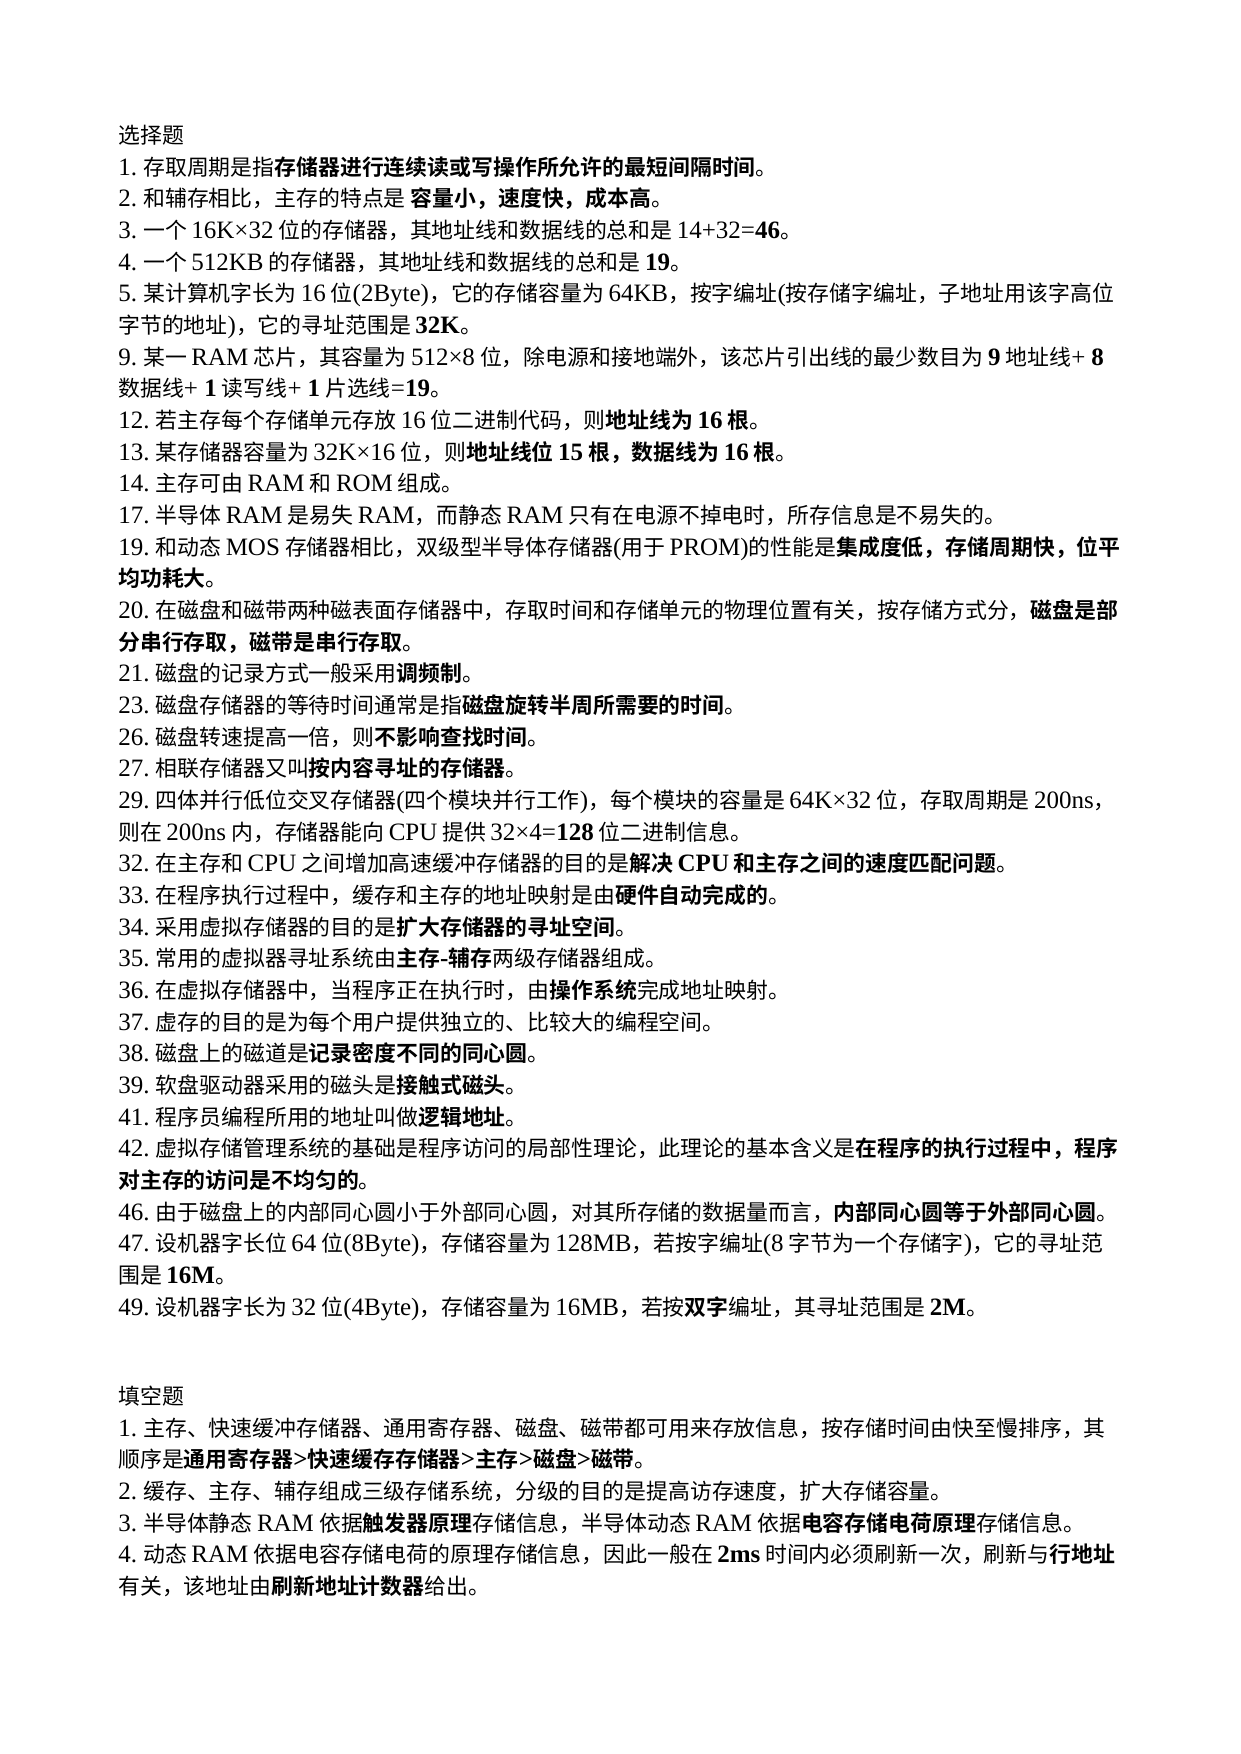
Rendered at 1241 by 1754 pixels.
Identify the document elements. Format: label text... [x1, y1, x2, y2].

text 46. 由于磁盘上的内部同心圆小于外部同心圆，对其所存储的数据量而言，内部同心圆等于外部同心圆。 [118, 1195, 1122, 1226]
text 12. 若主存每个存储单元存放16位二进制代码，则地址线为16根。 [118, 403, 1122, 435]
text 34. 采用虚拟存储器的目的是扩大存储器的寻址空间。 [118, 910, 1122, 941]
text 29. 四体并行低位交叉存储器(四个模块并行工作)，每个模块的容量是64K×32位，存取周期是200ns，则在200ns内，存储器能向CPU提供32×4=128位二进制信息。 [118, 783, 1122, 846]
text 1. 存取周期是指存储器进行连续读或写操作所允许的最短间隔时间。 [118, 150, 1122, 181]
text 4. 动态RAM依据电容存储电荷的原理存储信息，因此一般在2ms时间内必须刷新一次，刷新与行地址有关，该地址由刷新地址计数器给出。 [118, 1537, 1122, 1601]
text 3. 一个16K×32位的存储器，其地址线和数据线的总和是14+32=46。 [118, 213, 1122, 245]
text 填空题 [118, 1379, 1122, 1411]
text 39. 软盘驱动器采用的磁头是接触式磁头。 [118, 1068, 1122, 1100]
text 1. 主存、快速缓冲存储器、通用寄存器、磁盘、磁带都可用来存放信息，按存储时间由快至慢排序，其顺序是通用寄存器>快速缓存存储器>主存>磁盘>磁带。 [118, 1411, 1122, 1474]
text 2. 缓存、主存、辅存组成三级存储系统，分级的目的是提高访存速度，扩大存储容量。 [118, 1474, 1122, 1506]
text 42. 虚拟存储管理系统的基础是程序访问的局部性理论，此理论的基本含义是在程序的执行过程中，程序对主存的访问是不均匀的。 [118, 1131, 1122, 1195]
text 3. 半导体静态RAM依据触发器原理存储信息，半导体动态RAM依据电容存储电荷原理存储信息。 [118, 1506, 1122, 1537]
text 5. 某计算机字长为16位(2Byte)，它的存储容量为64KB，按字编址(按存储字编址，子地址用该字高位字节的地址)，它的寻址范围是32K。 [118, 276, 1122, 340]
text 38. 磁盘上的磁道是记录密度不同的同心圆。 [118, 1036, 1122, 1068]
text 49. 设机器字长为32位(4Byte)，存储容量为16MB，若按双字编址，其寻址范围是2M。 [118, 1290, 1122, 1321]
text 4. 一个512KB的存储器，其地址线和数据线的总和是19。 [118, 245, 1122, 276]
text 41. 程序员编程所用的地址叫做逻辑地址。 [118, 1100, 1122, 1131]
text 26. 磁盘转速提高一倍，则不影响查找时间。 [118, 720, 1122, 751]
text 19. 和动态MOS存储器相比，双级型半导体存储器(用于PROM)的性能是集成度低，存储周期快，位平均功耗大。 [118, 530, 1122, 593]
text 9. 某一RAM芯片，其容量为512×8位，除电源和接地端外，该芯片引出线的最少数目为 9地址线+ 8数据线+ 1读写线+ 1片选线=19。 [118, 340, 1122, 403]
text 选择题 [118, 118, 1122, 150]
text 20. 在磁盘和磁带两种磁表面存储器中，存取时间和存储单元的物理位置有关，按存储方式分，磁盘是部分串行存取，磁带是串行存取。 [118, 593, 1122, 656]
text 2. 和辅存相比，主存的特点是 容量小，速度快，成本高。 [118, 181, 1122, 213]
text 14. 主存可由RAM和ROM组成。 [118, 466, 1122, 498]
text 47. 设机器字长位64位(8Byte)，存储容量为128MB，若按字编址(8字节为一个存储字)，它的寻址范围是16M。 [118, 1226, 1122, 1290]
text 32. 在主存和CPU之间增加高速缓冲存储器的目的是解决CPU和主存之间的速度匹配问题。 [118, 846, 1122, 878]
text 17. 半导体RAM是易失RAM，而静态RAM只有在电源不掉电时，所存信息是不易失的。 [118, 498, 1122, 530]
text 36. 在虚拟存储器中，当程序正在执行时，由操作系统完成地址映射。 [118, 973, 1122, 1005]
text 37. 虚存的目的是为每个用户提供独立的、比较大的编程空间。 [118, 1005, 1122, 1036]
text 27. 相联存储器又叫按内容寻址的存储器。 [118, 751, 1122, 783]
text 33. 在程序执行过程中，缓存和主存的地址映射是由硬件自动完成的。 [118, 878, 1122, 910]
text 13. 某存储器容量为32K×16位，则地址线位15根，数据线为16根。 [118, 435, 1122, 466]
text 35. 常用的虚拟器寻址系统由主存-辅存两级存储器组成。 [118, 941, 1122, 973]
text 23. 磁盘存储器的等待时间通常是指磁盘旋转半周所需要的时间。 [118, 688, 1122, 720]
text 21. 磁盘的记录方式一般采用调频制。 [118, 656, 1122, 688]
